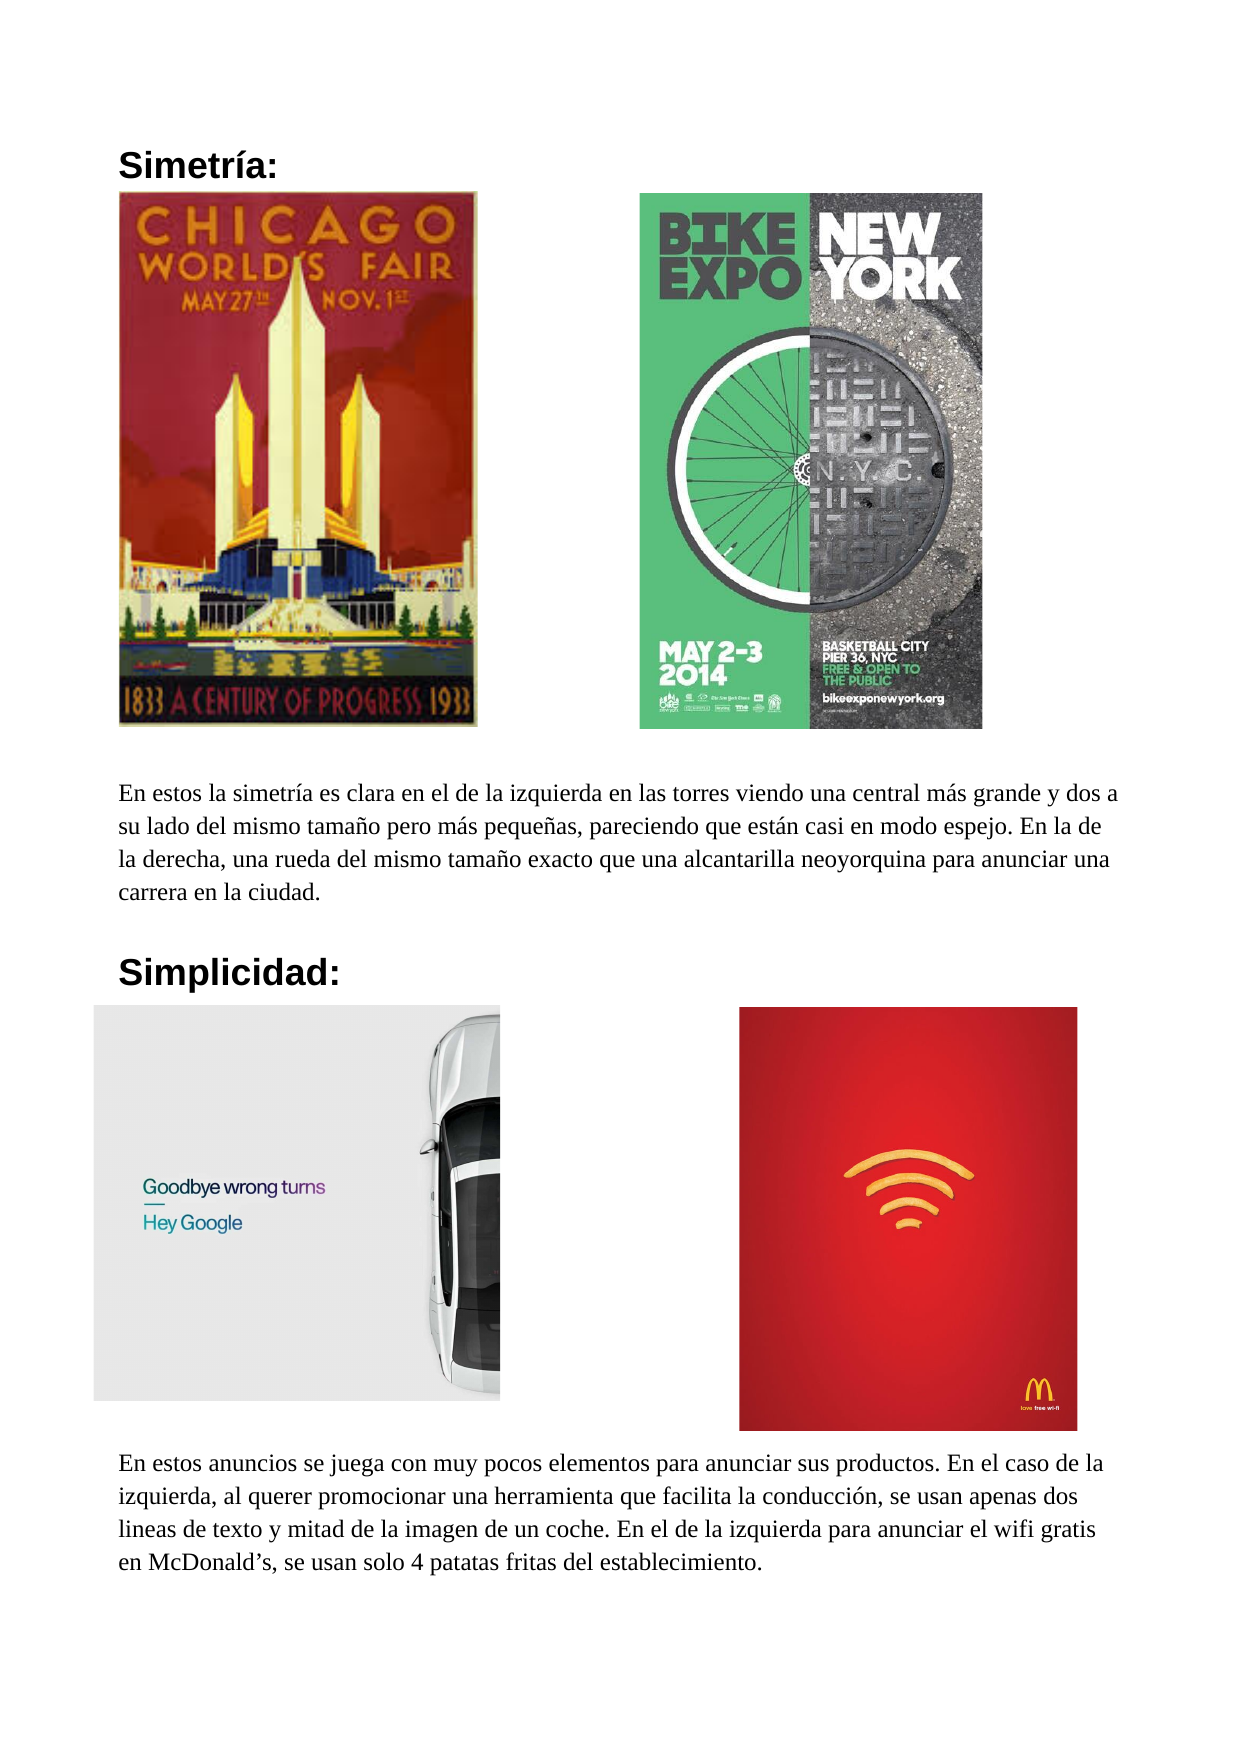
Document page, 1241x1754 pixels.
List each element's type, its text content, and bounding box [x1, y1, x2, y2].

picture [739, 1007, 1078, 1431]
subtitle Simetría: [118, 143, 1122, 186]
picture [118, 191, 478, 727]
picture [639, 193, 983, 729]
text En estos anuncios se juega con muy pocos elementos para anunciar sus productos. En el caso de la izquierda, al querer promocionar una herramienta que facilita la conducción, se usan apenas dos lineas de texto y mitad de la imagen de un coche. En el de la izquierda para anunciar el wifi gratis en McDonald’s, se usan solo 4 patatas fritas del establecimiento. [118, 1448, 1122, 1576]
picture [93, 1005, 501, 1401]
subtitle Simplicidad: [118, 950, 1122, 993]
text En estos la simetría es clara en el de la izquierda en las torres viendo una central más grande y dos a su lado del mismo tamaño pero más pequeñas, pareciendo que están casi en modo espejo. En la de la derecha, una rueda del mismo tamaño exacto que una alcantarilla neoyorquina para anunciar una carrera en la ciudad. [118, 778, 1122, 906]
